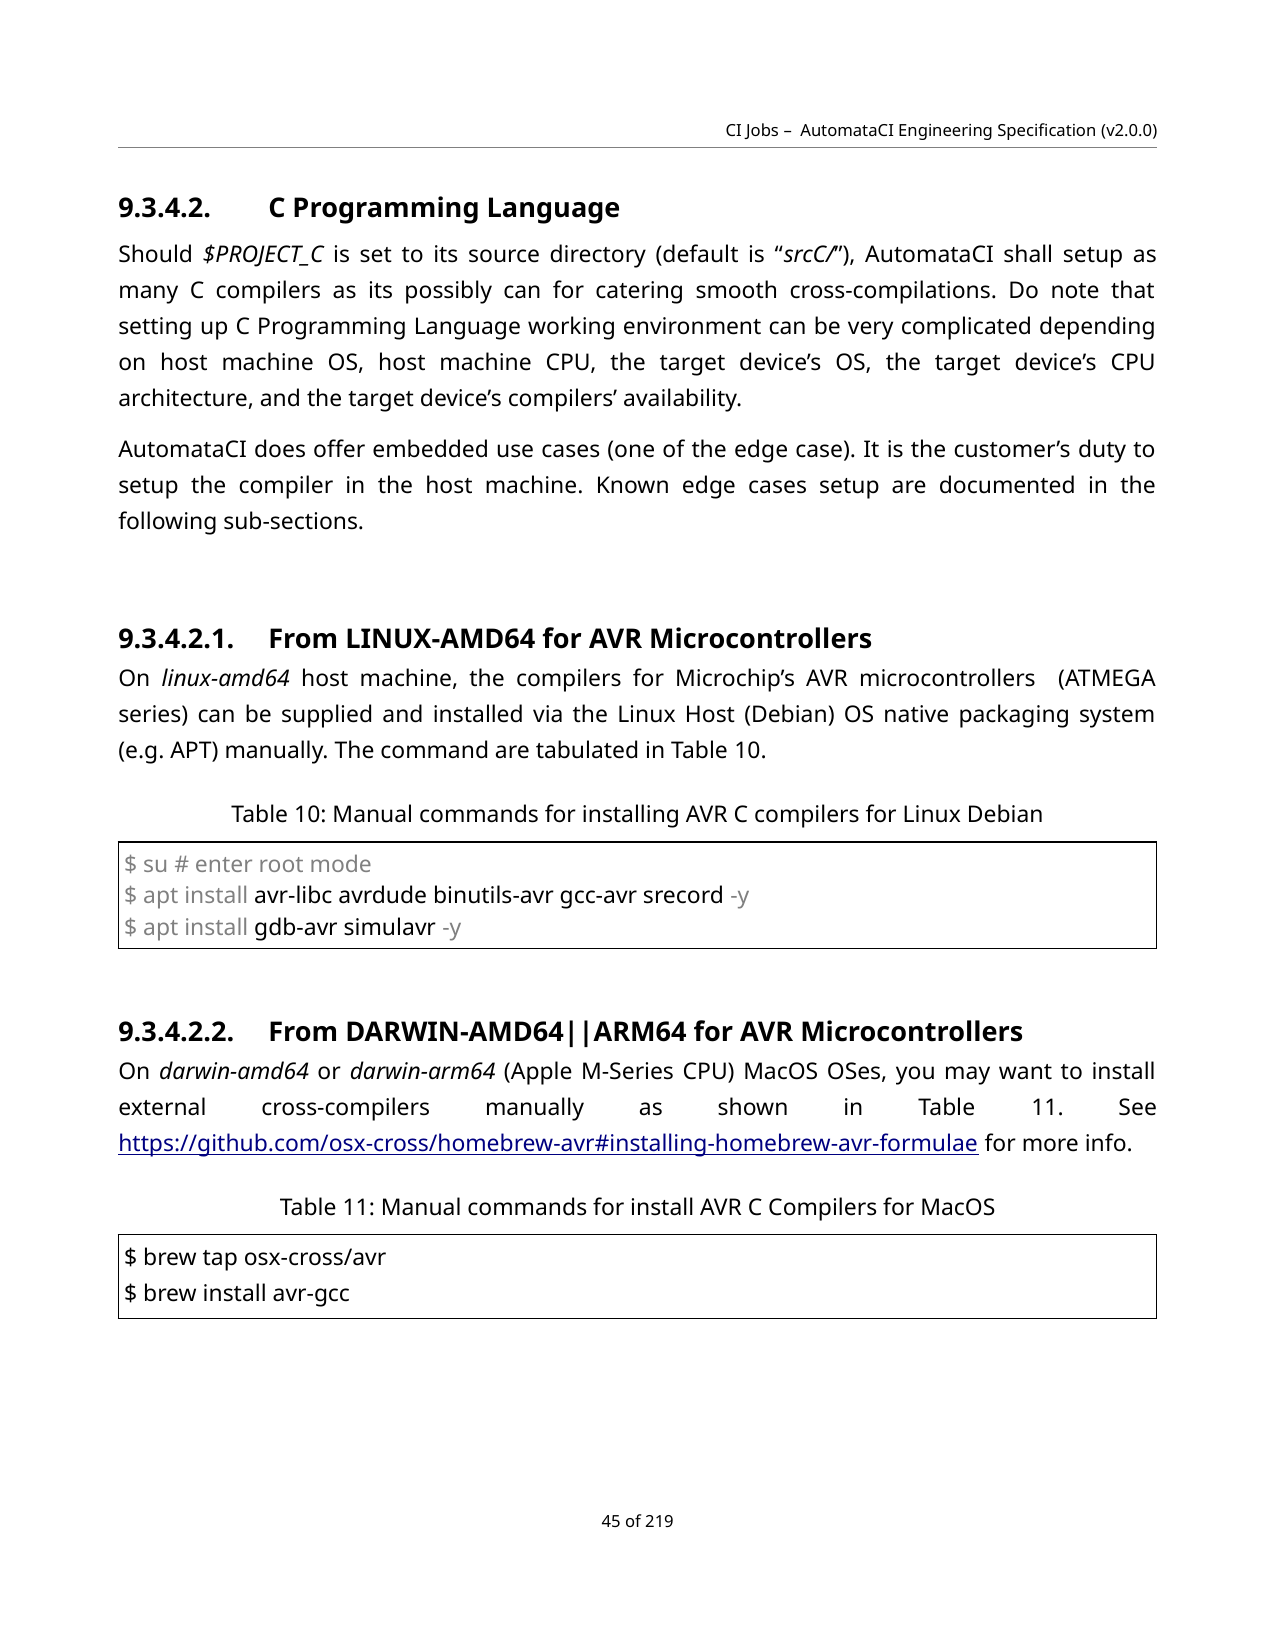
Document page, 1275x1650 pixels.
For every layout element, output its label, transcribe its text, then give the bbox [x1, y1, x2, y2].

table_header $ brew tap osx-cross/avr $ brew install avr-gcc [119, 1235, 1156, 1318]
text On linux-amd64 host machine, the compilers for Microchip’s AVR microcontrollers (ATMEGA series) can be supplied and installed via the Linux Host (Debian) OS native packaging system (e.g. APT) manually. The command are tabulated in Table 10. [118, 662, 1157, 765]
table_header $ su # enter root mode $ apt install avr-libc avrdude binutils-avr gcc-avr srecord -y $ apt install gdb-avr simulavr -y [119, 843, 1156, 948]
subtitle From LINUX-AMD64 for AVR Microcontrollers [118, 619, 1157, 656]
subtitle C Programming Language [118, 189, 1157, 226]
subtitle From DARWIN-AMD64||ARM64 for AVR Microcontrollers [118, 1012, 1157, 1049]
text Table 11: Manual commands for install AVR C Compilers for MacOS [118, 1191, 1157, 1222]
text Should $PROJECT_C is set to its source directory (default is “srcC/”), AutomataCI shall setup as many C compilers as its possibly can for catering smooth cross-compilations. Do note that setting up C Programming Language working environment can be very complicated depending on host machine OS, host machine CPU, the target device’s OS, the target device’s CPU architecture, and the target device’s compilers’ availability. [118, 238, 1157, 413]
text On darwin-amd64 or darwin-arm64 (Apple M-Series CPU) MacOS OSes, you may want to install external cross-compilers manually as shown in Table 11. See https://github.com/osx-cross/homebrew-avr#installing-homebrew-avr-formulae for more info. [118, 1055, 1157, 1158]
text Table 10: Manual commands for installing AVR C compilers for Linux Debian [118, 798, 1157, 829]
text AutomataCI does offer embedded use cases (one of the edge case). It is the customer’s duty to setup the compiler in the host machine. Known edge cases setup are documented in the following sub-sections. [118, 433, 1157, 536]
